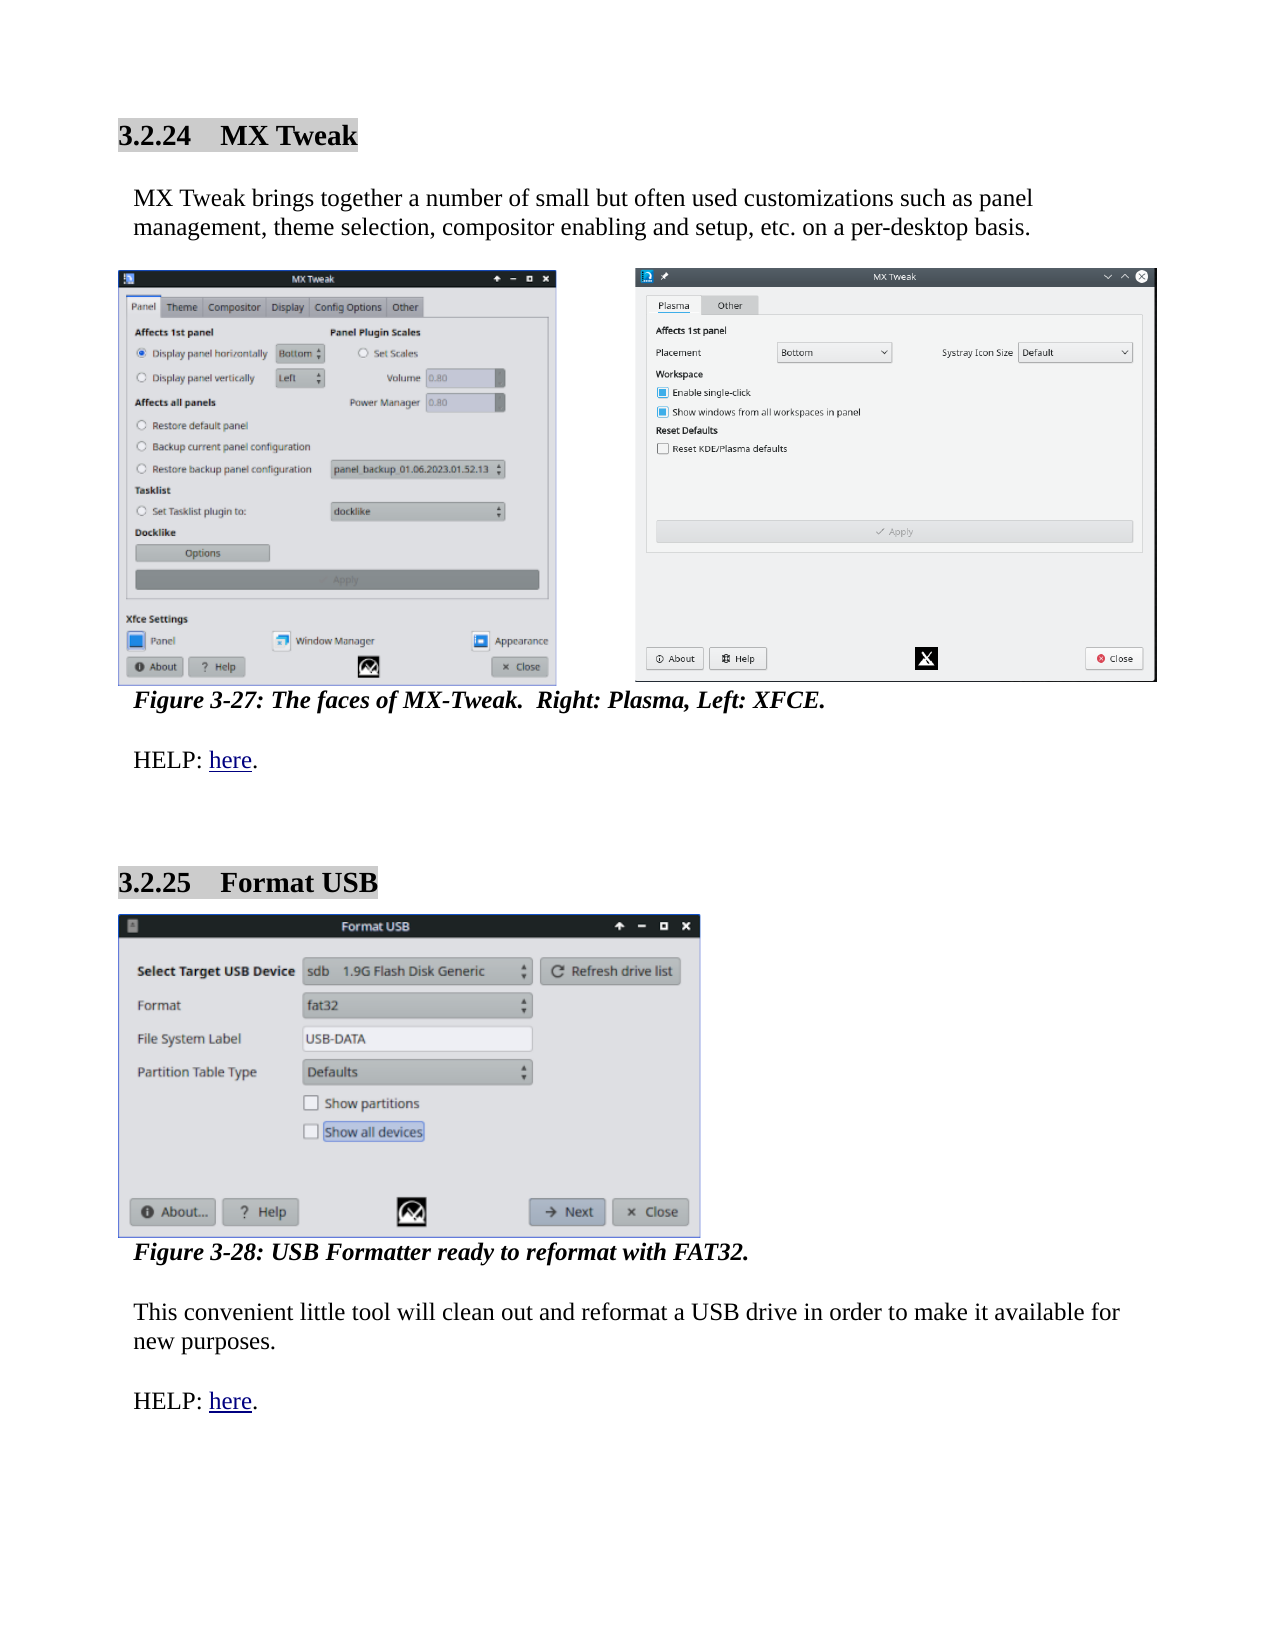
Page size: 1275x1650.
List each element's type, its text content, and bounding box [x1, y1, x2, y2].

subtitle 3.2.25 Format USB [378, 866, 1138, 899]
text Figure 3-27: The faces of MX-Tweak. Right: Plasma, Left: XFCE. [133, 272, 1142, 714]
text Figure 3-28: USB Formatter ready to reformat with FAT32. [133, 930, 1142, 1266]
text This convenient little tool will clean out and reformat a USB drive in order to make it available for new purposes. [133, 1297, 1142, 1355]
picture [635, 268, 1157, 682]
picture [118, 270, 557, 686]
text HELP: here. [133, 1386, 1142, 1415]
subtitle 3.2.24 MX Tweak [358, 118, 1138, 152]
text HELP: here. [133, 746, 1142, 774]
picture [118, 914, 701, 1238]
text MX Tweak brings together a number of small but often used customizations such as panel management, theme selection, compositor enabling and setup, etc. on a per-desktop basis. [133, 183, 1142, 240]
subtitle 3.2.25 Format USB [176, 866, 191, 899]
